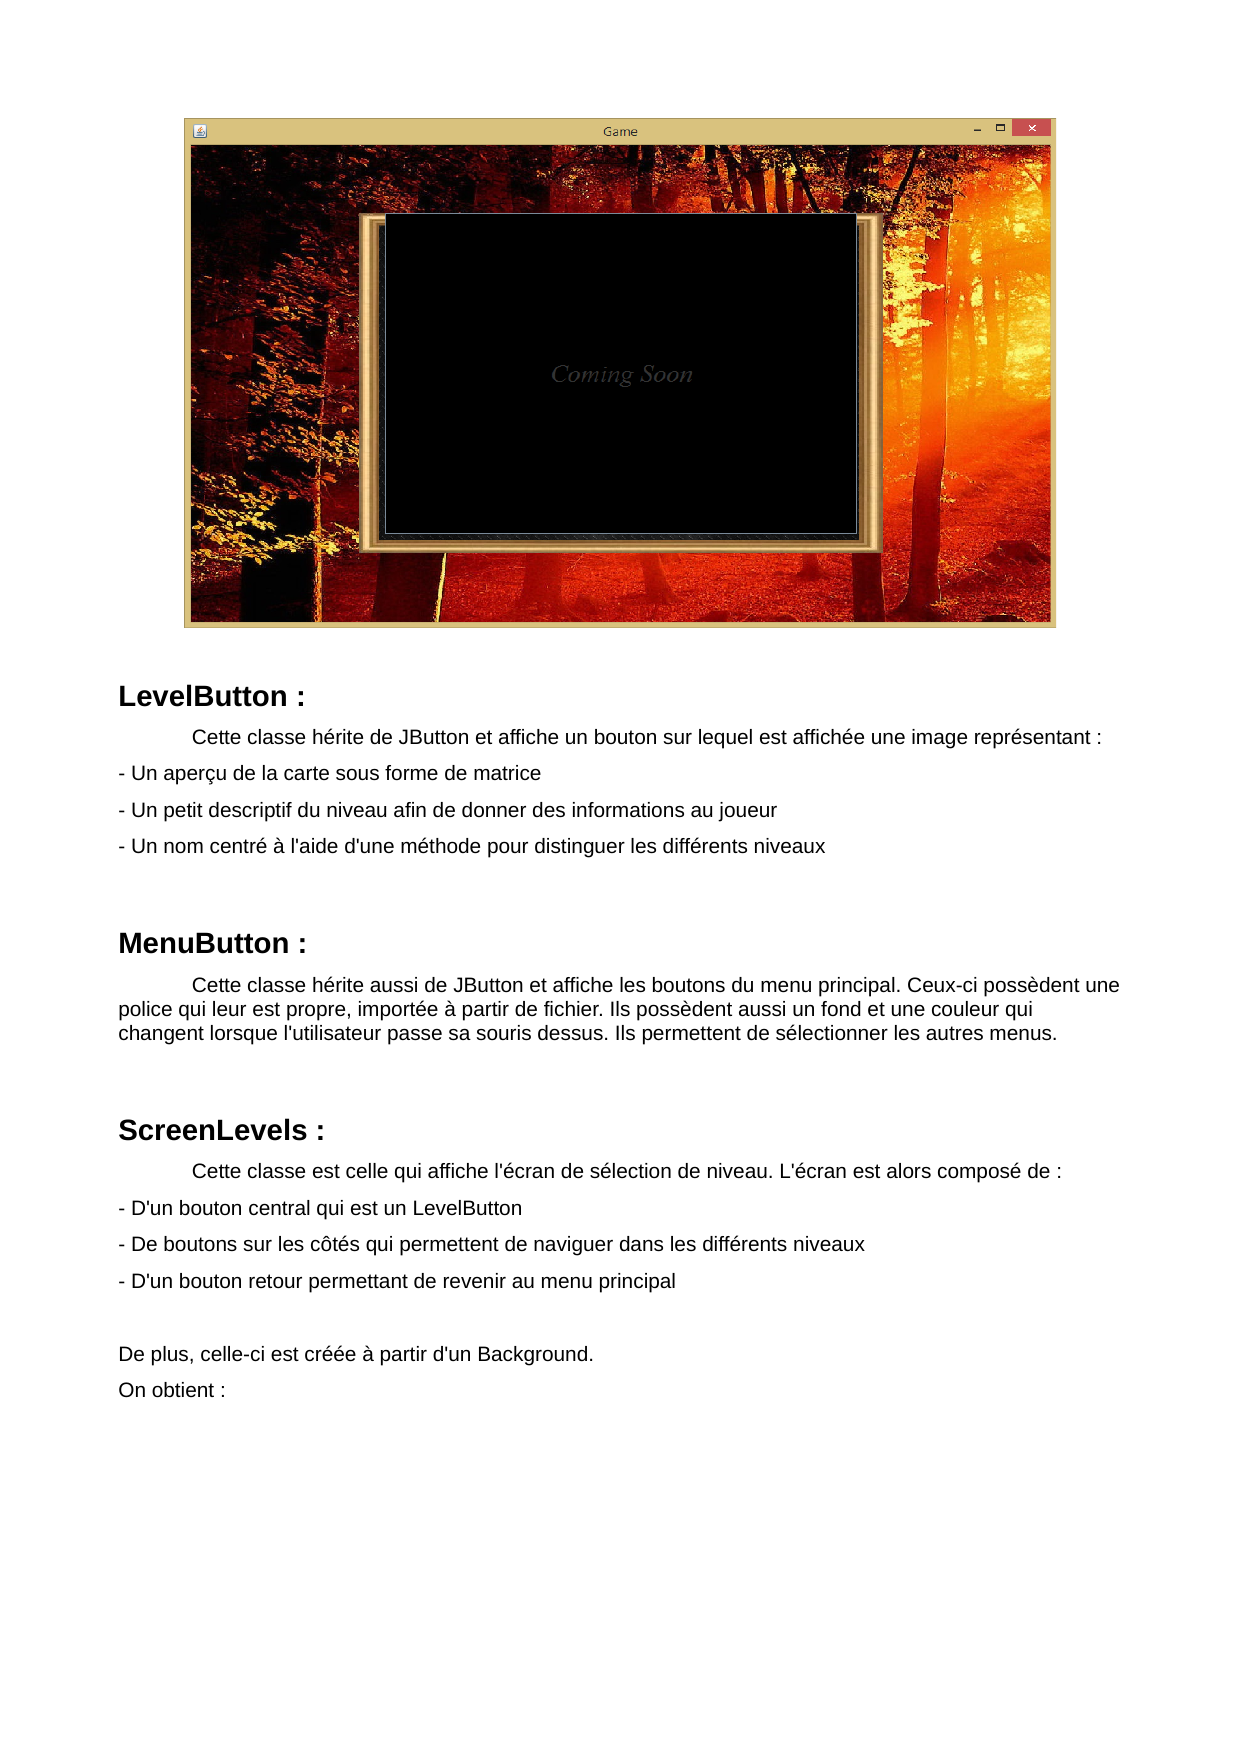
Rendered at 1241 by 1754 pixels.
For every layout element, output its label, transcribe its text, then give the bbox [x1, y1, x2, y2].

text Cette classe hérite de JButton et affiche un bouton sur lequel est affichée une image représentant : [118, 725, 1122, 749]
picture [184, 118, 1057, 628]
text - Un petit descriptif du niveau afin de donner des informations au joueur [118, 798, 1122, 822]
text Cette classe hérite aussi de JButton et affiche les boutons du menu principal. Ceux-ci possèdent une police qui leur est propre, importée à partir de fichier. Ils possèdent aussi un fond et une couleur qui changent lorsque l'utilisateur passe sa souris dessus. Ils permettent de sélectionner les autres menus. [118, 973, 1122, 1044]
text - De boutons sur les côtés qui permettent de naviguer dans les différents niveaux [118, 1232, 1122, 1256]
subtitle LevelButton : [118, 678, 1122, 712]
text - D'un bouton retour permettant de revenir au menu principal [118, 1268, 1122, 1292]
text On obtient : [118, 1378, 1122, 1402]
subtitle ScreenLevels : [118, 1113, 1122, 1147]
subtitle MenuButton : [118, 926, 1122, 960]
text - Un aperçu de la carte sous forme de matrice [118, 761, 1122, 785]
text - Un nom centré à l'aide d'une méthode pour distinguer les différents niveaux [118, 834, 1122, 858]
text Cette classe est celle qui affiche l'écran de sélection de niveau. L'écran est alors composé de : [118, 1159, 1122, 1183]
text - D'un bouton central qui est un LevelButton [118, 1196, 1122, 1219]
text De plus, celle-ci est créée à partir d'un Background. [118, 1341, 1122, 1365]
